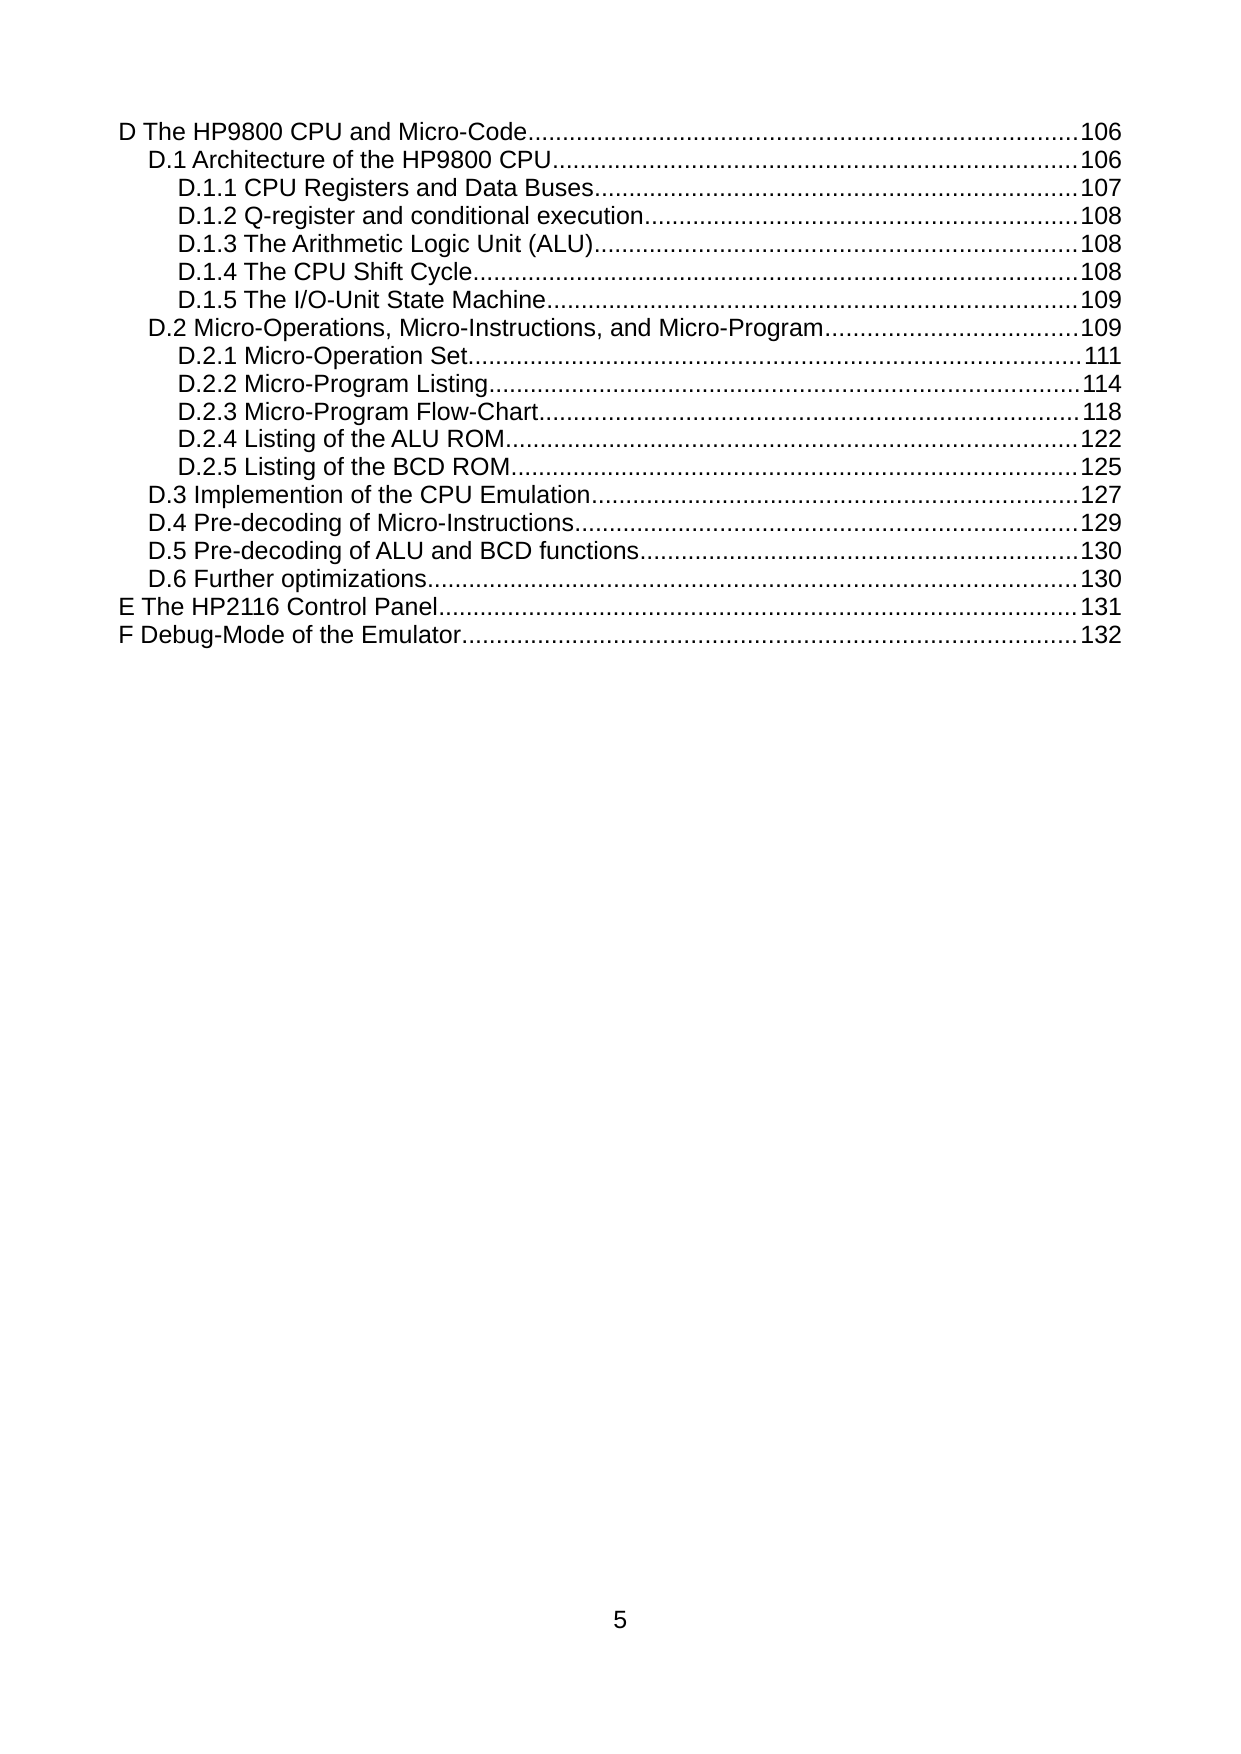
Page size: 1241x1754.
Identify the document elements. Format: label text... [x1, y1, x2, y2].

text D.2 Micro-Operations, Micro-Instructions, and Micro-Program 109 [148, 313, 1122, 341]
text D.1.2 Q-register and conditional execution 108 [177, 202, 1122, 230]
text D.5 Pre-decoding of ALU and BCD functions 130 [148, 537, 1122, 565]
text D.2.5 Listing of the BCD ROM 125 [177, 453, 1122, 481]
text D.1 Architecture of the HP9800 CPU 106 [148, 146, 1122, 174]
text D The HP9800 CPU and Micro-Code 106 [118, 118, 1122, 146]
text D.1.1 CPU Registers and Data Buses 107 [177, 174, 1122, 202]
text E The HP2116 Control Panel 131 [118, 593, 1122, 621]
text D.6 Further optimizations 130 [148, 565, 1122, 593]
text D.2.3 Micro-Program Flow-Chart 118 [177, 397, 1122, 425]
text D.1.4 The CPU Shift Cycle 108 [177, 258, 1122, 286]
text F Debug-Mode of the Emulator 132 [118, 621, 1122, 648]
text D.3 Implemention of the CPU Emulation 127 [148, 481, 1122, 509]
text D.1.5 The I/O-Unit State Machine 109 [177, 286, 1122, 313]
text D.4 Pre-decoding of Micro-Instructions 129 [148, 509, 1122, 537]
text D.1.3 The Arithmetic Logic Unit (ALU) 108 [177, 230, 1122, 258]
text D.2.1 Micro-Operation Set 111 [177, 341, 1122, 369]
text D.2.4 Listing of the ALU ROM 122 [177, 425, 1122, 453]
text D.2.2 Micro-Program Listing 114 [177, 369, 1122, 397]
